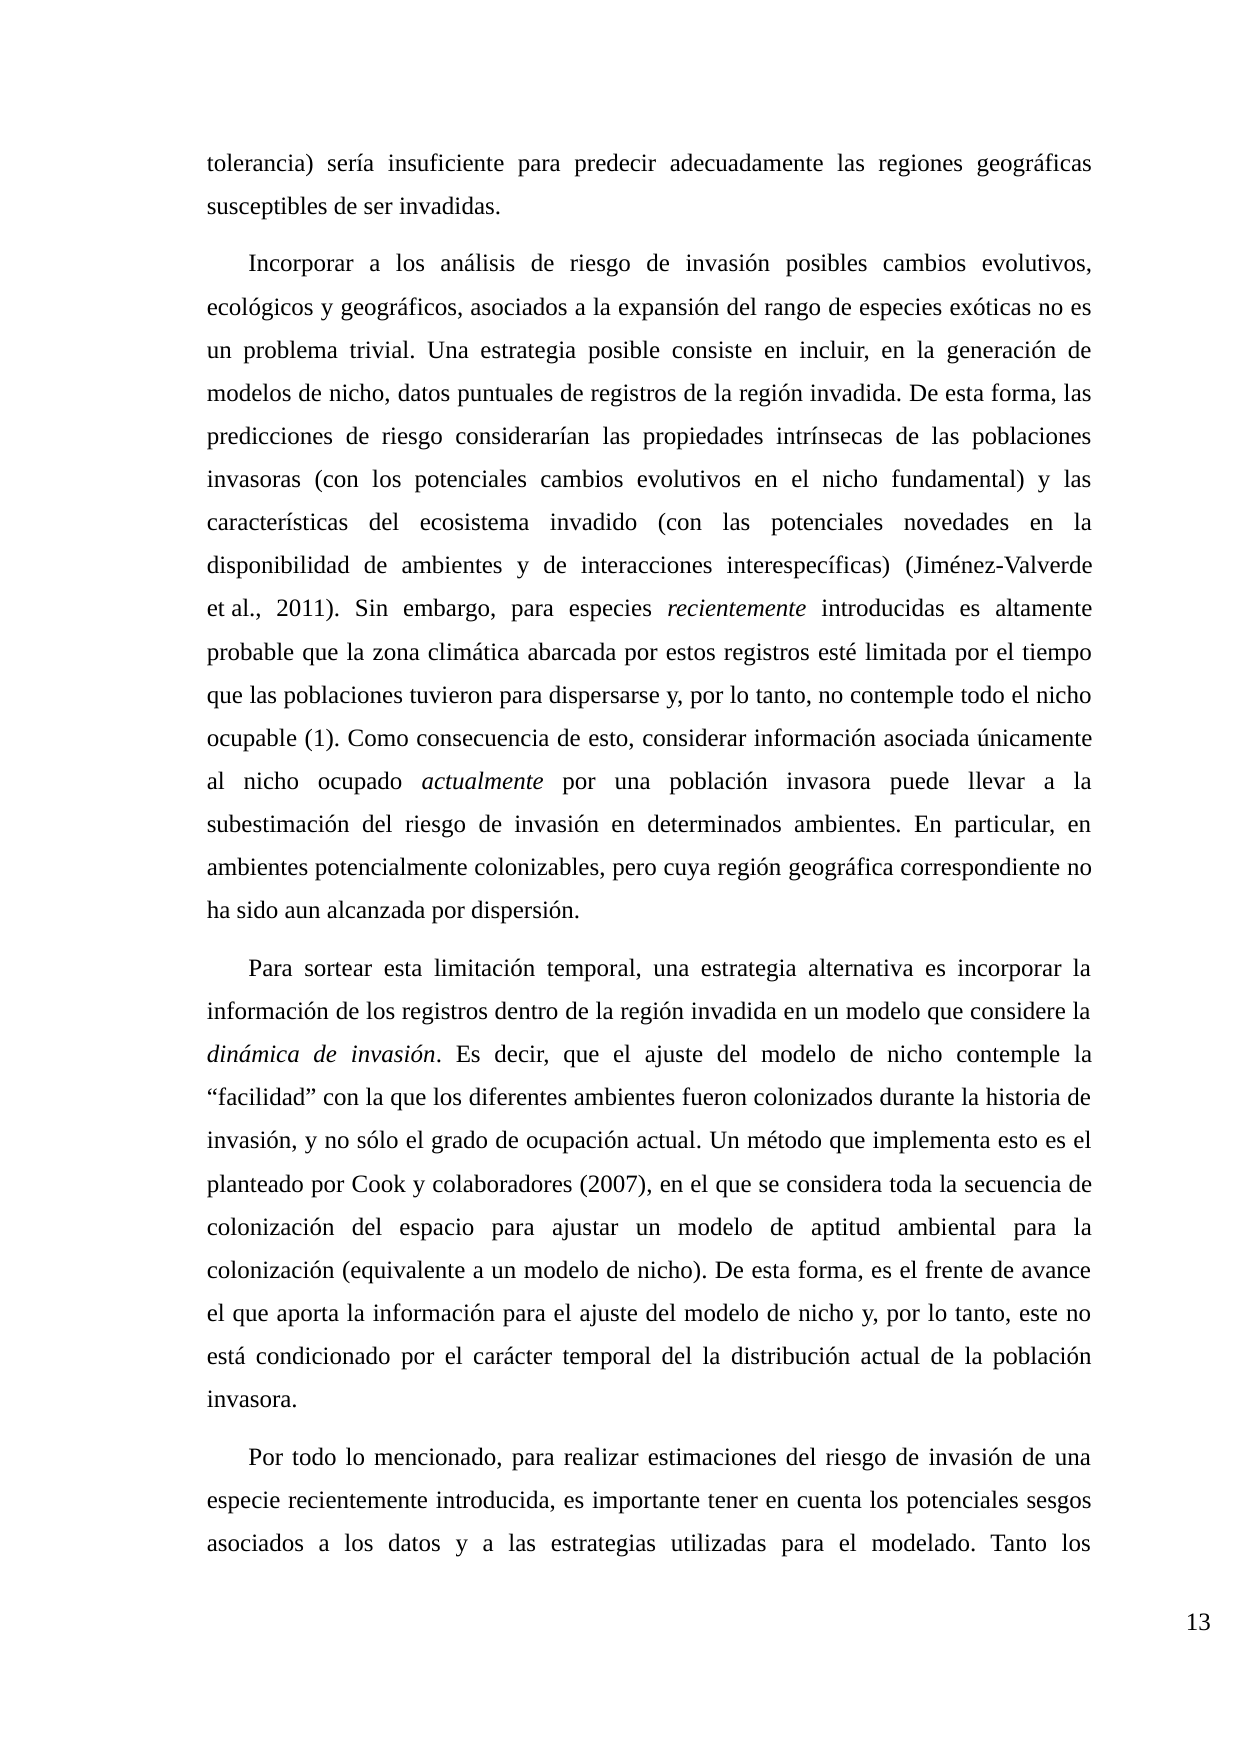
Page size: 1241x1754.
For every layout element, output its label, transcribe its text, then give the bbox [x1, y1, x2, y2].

text Para sortear esta limitación temporal, una estrategia alternativa es incorporar la información de los registros dentro de la región invadida en un modelo que considere la dinámica de invasión. Es decir, que el ajuste del modelo de nicho contemple la “facilidad” con la que los diferentes ambientes fueron colonizados durante la historia de invasión, y no sólo el grado de ocupación actual. Un método que implementa esto es el planteado por Cook y colaboradores (2007), en el que se considera toda la secuencia de colonización del espacio para ajustar un modelo de aptitud ambiental para la colonización (equivalente a un modelo de nicho). De esta forma, es el frente de avance el que aporta la información para el ajuste del modelo de nicho y, por lo tanto, este no está condicionado por el carácter temporal del la distribución actual de la población invasora. [207, 953, 1093, 1413]
text tolerancia) sería insuficiente para predecir adecuadamente las regiones geográficas susceptibles de ser invadidas. [207, 148, 1093, 219]
text Por todo lo mencionado, para realizar estimaciones del riesgo de invasión de una especie recientemente introducida, es importante tener en cuenta los potenciales sesgos asociados a los datos y a las estrategias utilizadas para el modelado. Tanto los [207, 1442, 1093, 1557]
text Incorporar a los análisis de riesgo de invasión posibles cambios evolutivos, ecológicos y geográficos, asociados a la expansión del rango de especies exóticas no es un problema trivial. Una estrategia posible consiste en incluir, en la generación de modelos de nicho, datos puntuales de registros de la región invadida. De esta forma, las predicciones de riesgo considerarían las propiedades intrínsecas de las poblaciones invasoras (con los potenciales cambios evolutivos en el nicho fundamental) y las características del ecosistema invadido (con las potenciales novedades en la disponibilidad de ambientes y de interacciones interespecíficas) (Jiménez-Valverde et al., 2011). Sin embargo, para especies recientemente introducidas es altamente probable que la zona climática abarcada por estos registros esté limitada por el tiempo que las poblaciones tuvieron para dispersarse y, por lo tanto, no contemple todo el nicho ocupable (Figura 1). Como consecuencia de esto, considerar información asociada únicamente al nicho ocupado actualmente por una población invasora puede llevar a la subestimación del riesgo de invasión en determinados ambientes. En particular, en ambientes potencialmente colonizables, pero cuya región geográfica correspondiente no ha sido aun alcanzada por dispersión. [207, 248, 1093, 924]
